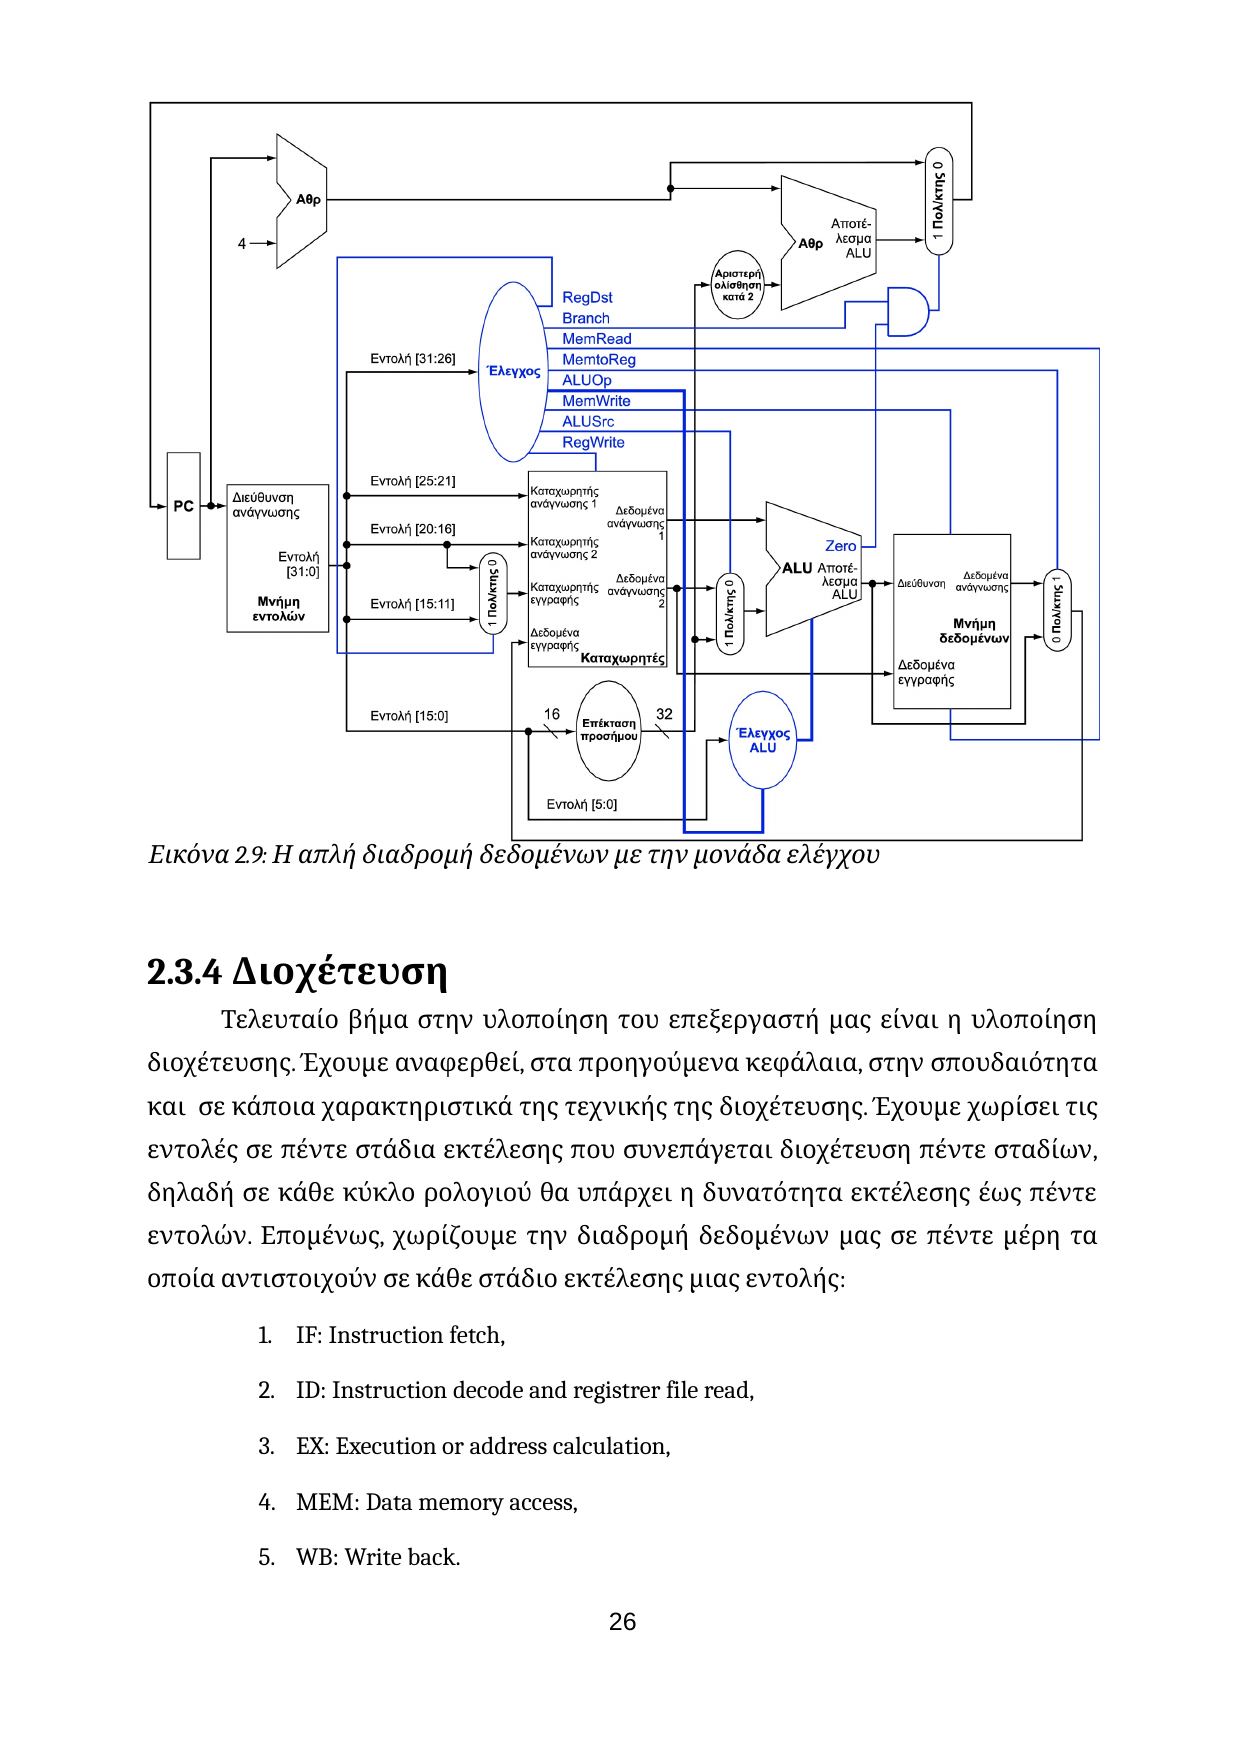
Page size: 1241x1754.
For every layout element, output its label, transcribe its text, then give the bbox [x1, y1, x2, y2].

list EX: Execution or address calculation, [258, 1432, 1098, 1461]
text Εικόνα 2.9: Η απλή διαδρομή δεδομένων με την μονάδα ελέγχου [148, 842, 1100, 870]
list ID: Instruction decode and registrer file read, [258, 1376, 1098, 1405]
text Τελευταίο βήμα στην υλοποίηση του επεξεργαστή μας είναι η υλοποίηση διοχέτευσης. Έχουμε αναφερθεί, στα προηγούμενα κεφάλαια, στην σπουδαιότητα και σε κάποια χαρακτηριστικά της τεχνικής της διοχέτευσης. Έχουμε χωρίσει τις εντολές σε πέντε στάδια εκτέλεσης που συνεπάγεται διοχέτευση πέντε σταδίων, δηλαδή σε κάθε κύκλο ρολογιού θα υπάρχει η δυνατότητα εκτέλεσης έως πέντε εντολών. Επομένως, χωρίζουμε την διαδρομή δεδομένων μας σε πέντε μέρη τα οποία αντιστοιχούν σε κάθε στάδιο εκτέλεσης μιας εντολής: [147, 1006, 1098, 1294]
subtitle 2.3.4 Διοχέτευση [147, 951, 1098, 994]
picture [148, 101, 1100, 842]
list WB: Write back. [258, 1543, 1098, 1572]
list MEM: Data memory access, [258, 1487, 1098, 1516]
list IF: Instruction fetch, [258, 1321, 1098, 1349]
